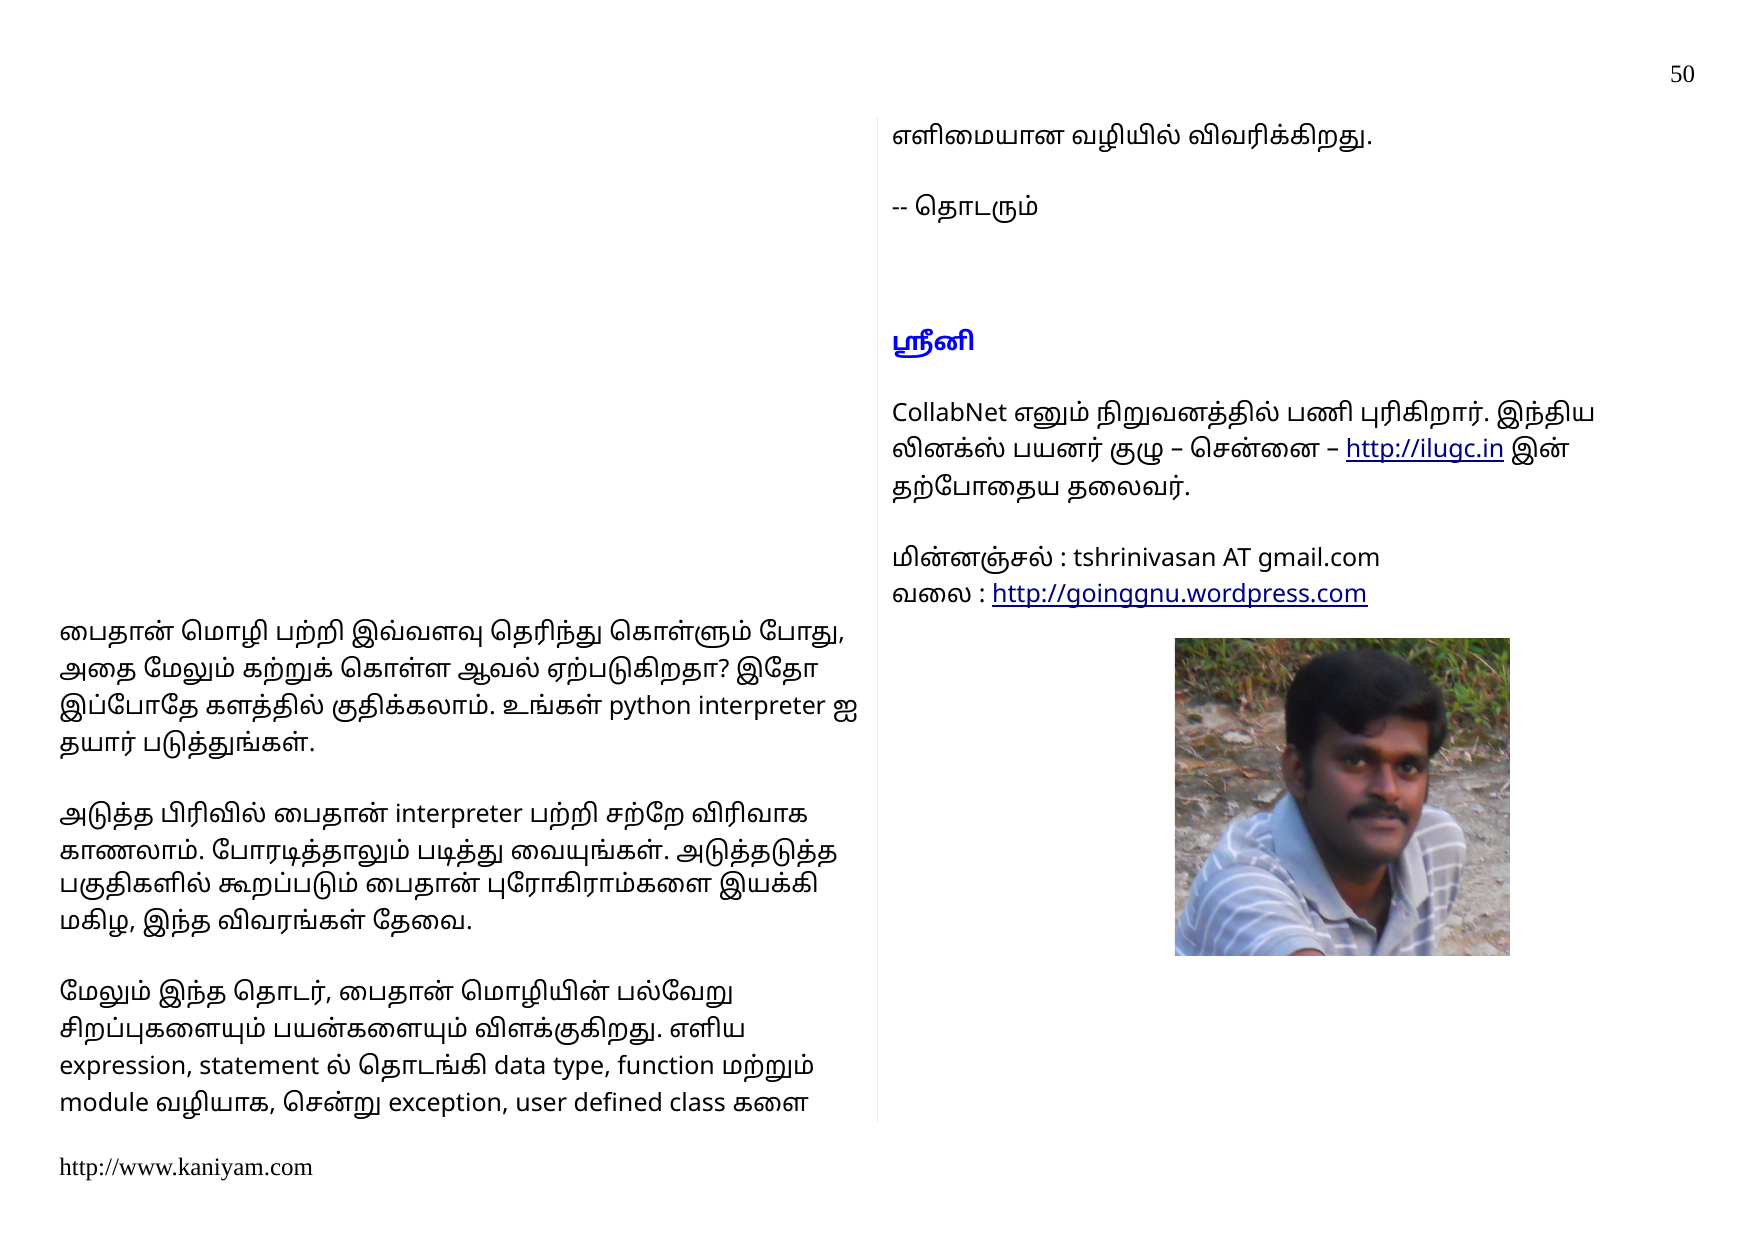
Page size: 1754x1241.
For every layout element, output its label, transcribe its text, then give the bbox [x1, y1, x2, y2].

text மின்னஞ்சல் : tshrinivasan AT gmail.com வலை : http://goinggnu.wordpress.com [892, 539, 1695, 613]
picture [1174, 638, 1510, 956]
text அடுத்த பிரிவில் பைதான் interpreter பற்றி சற்றே விரிவாக காணலாம். போரடித்தாலும் படித்து வையுங்கள். அடுத்தடுத்த பகுதிகளில் கூறப்படும் பைதான் புரோகிராம்களை இயக்கி மகிழ, இந்த விவரங்கள் தேவை. [59, 796, 862, 939]
text -- தொடரும் [892, 188, 1695, 225]
text மேலும் இந்த தொடர், பைதான் மொழியின் பல்வேறு சிறப்புகளையும் பயன்களையும் விளக்குகிறது. எளிய expression, statement ல் தொடங்கி data type, function மற்றும் module வழியாக, சென்று exception, user defined class களை [59, 973, 862, 1121]
text பைதான் மொழி பற்றி இவ்வளவு தெரிந்து கொள்ளும் போது, அதை மேலும் கற்றுக் கொள்ள ஆவல் ஏற்படுகிறதா? இதோ இப்போதே களத்தில் குதிக்கலாம். உங்கள் python interpreter ஐ தயார் படுத்துங்கள். [59, 614, 862, 762]
text எளிமையான வழியில் விவரிக்கிறது. [892, 117, 1695, 154]
text [59, 117, 862, 580]
text ஸ்ரீனி [892, 327, 1695, 360]
text CollabNet எனும் நிறுவனத்தில் பணி புரிகிறார். இந்திய லினக்ஸ் பயனர் குழு – சென்னை – http://ilugc.in இன் தற்போதைய தலைவர். [892, 360, 1695, 505]
